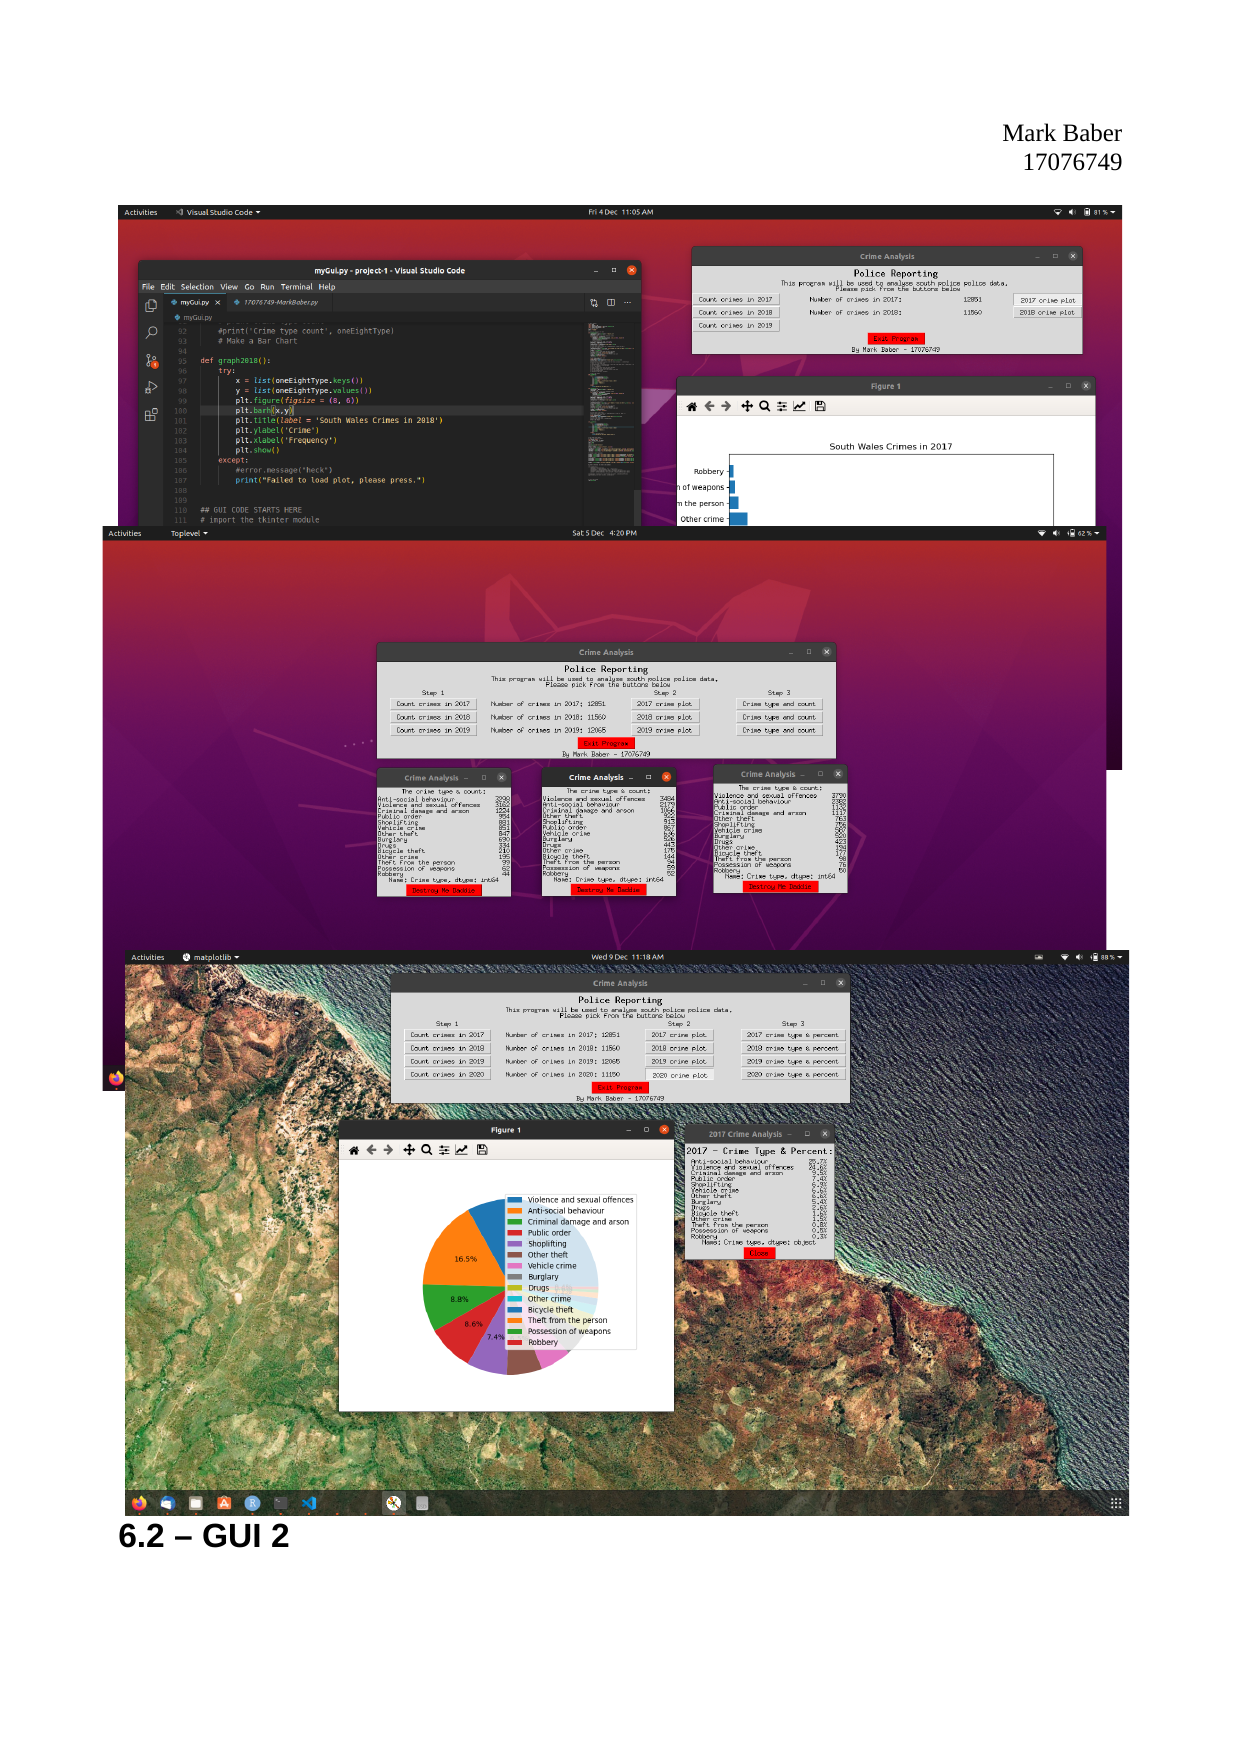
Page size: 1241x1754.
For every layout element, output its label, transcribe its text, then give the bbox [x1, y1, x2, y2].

subtitle [1107, 770, 1122, 950]
subtitle 6.2 – GUI 2 [118, 1091, 1122, 1554]
picture [102, 205, 1130, 1516]
